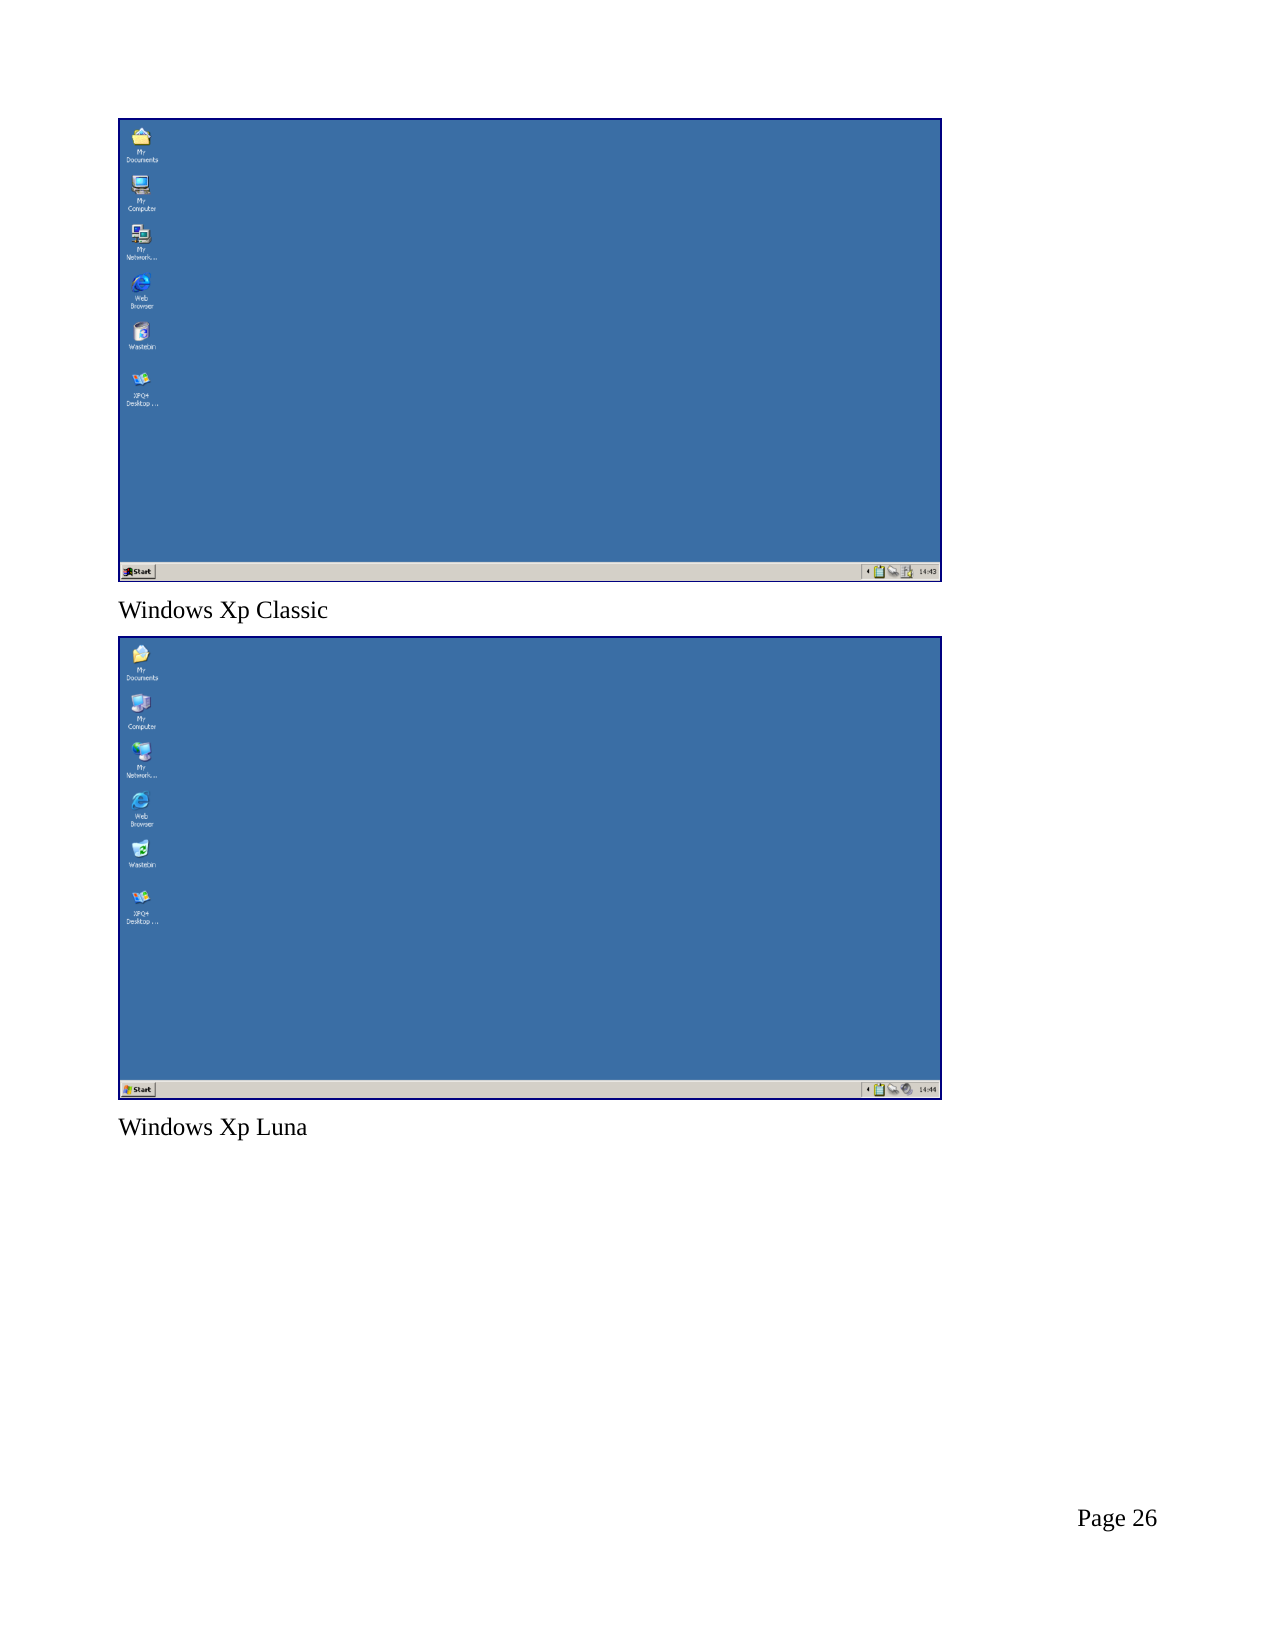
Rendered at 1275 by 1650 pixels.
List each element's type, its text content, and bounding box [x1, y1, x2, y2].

picture [120, 120, 940, 581]
text Windows Xp Classic [118, 595, 1157, 623]
picture [120, 638, 940, 1098]
text Windows Xp Luna [118, 1112, 1157, 1141]
